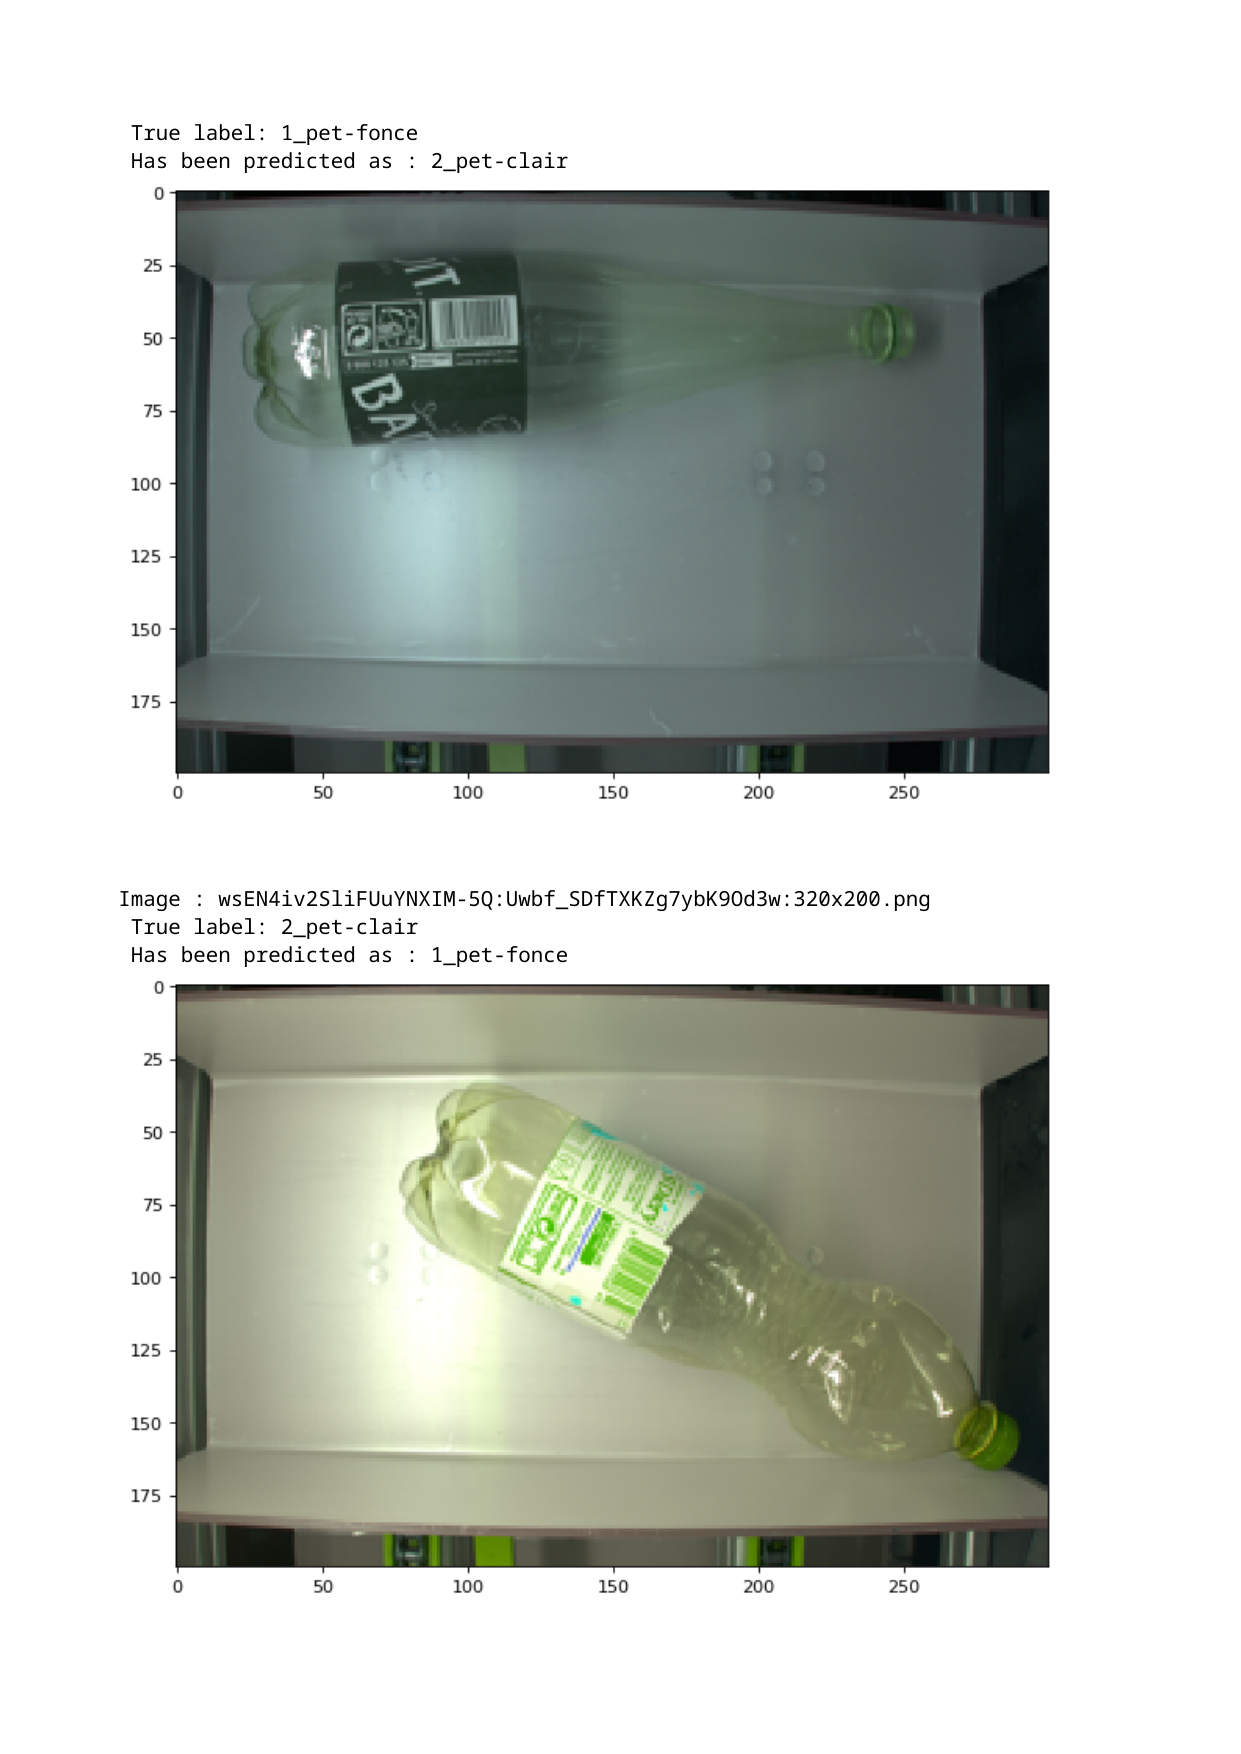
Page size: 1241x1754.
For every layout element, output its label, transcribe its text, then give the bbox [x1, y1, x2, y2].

text Has been predicted as : 1_pet-fonce [118, 941, 1122, 969]
picture [118, 969, 1059, 1607]
text Image : wsEN4iv2SliFUuYNXIM-5Q:Uwbf_SDfTXKZg7ybK9Od3w:320x200.png [118, 884, 1122, 912]
picture [118, 175, 1059, 813]
text True label: 2_pet-clair [118, 912, 1122, 941]
text Has been predicted as : 2_pet-clair [118, 147, 1122, 175]
text True label: 1_pet-fonce [118, 118, 1122, 147]
